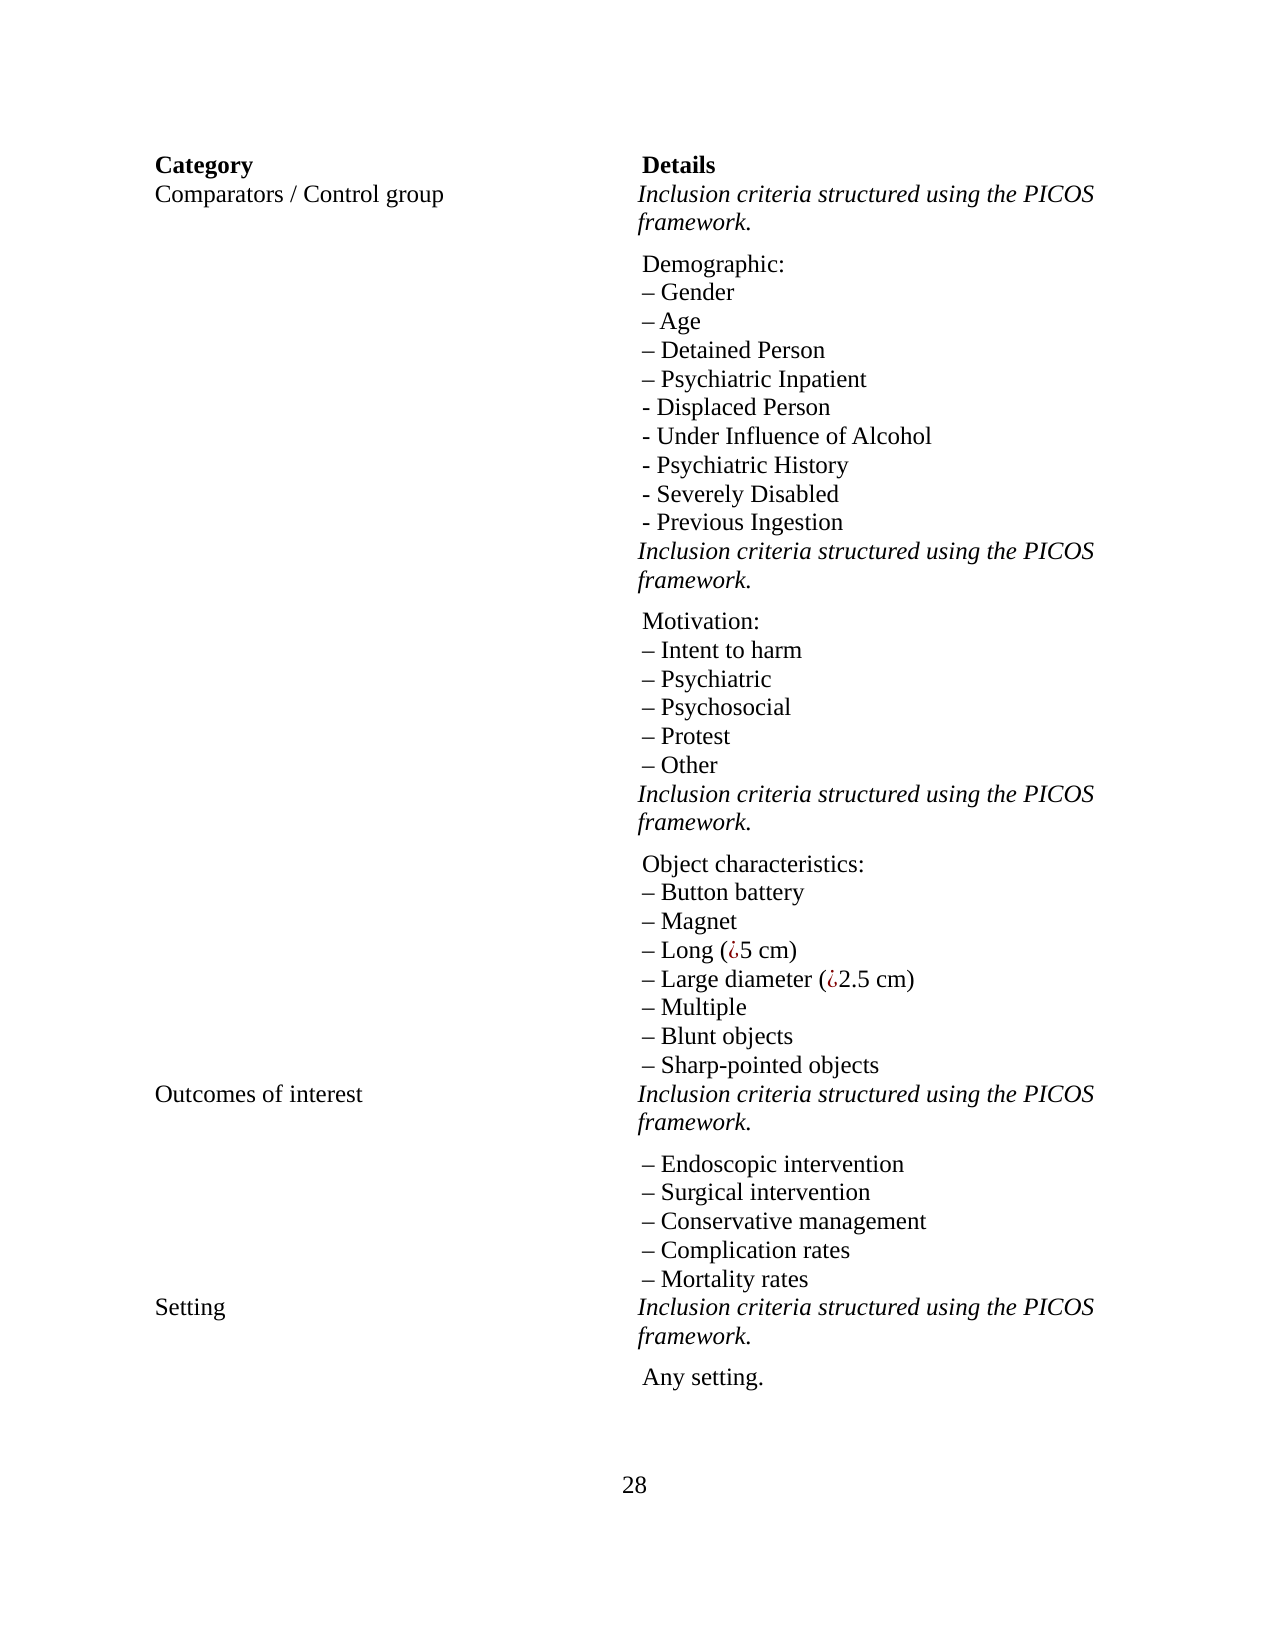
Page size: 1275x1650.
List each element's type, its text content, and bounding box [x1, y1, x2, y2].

table_cell Inclusion criteria structured using the PICOS framework. [638, 779, 1125, 849]
table_cell Inclusion criteria structured using the PICOS framework. [638, 1079, 1125, 1149]
table_cell – Blunt objects [638, 1021, 1125, 1050]
table_cell – Conservative management [638, 1206, 1125, 1235]
table_header Details [638, 150, 1125, 179]
table_header – Endoscopic intervention [638, 1149, 1125, 1177]
table_cell – Psychosocial [638, 693, 1125, 721]
table_cell Comparators / Control group [150, 179, 637, 536]
table_cell – Complication rates [638, 1235, 1125, 1264]
table_cell – Sharp-pointed objects [638, 1050, 1125, 1079]
table_cell – Surgical intervention [638, 1178, 1125, 1206]
table_cell – Large diameter (2.5 cm) [638, 964, 1125, 992]
table_cell Inclusion criteria structured using the PICOS framework. [638, 179, 1125, 249]
table_cell – Protest [638, 721, 1125, 750]
table_cell – Gender [638, 278, 1125, 306]
table_cell Setting [150, 1293, 637, 1391]
table_cell Inclusion criteria structured using the PICOS framework. [638, 536, 1125, 606]
table_cell Outcomes of interest [150, 1079, 637, 1292]
table_cell [150, 536, 637, 779]
table_header Object characteristics: [638, 849, 1125, 877]
table_cell – Button battery [638, 878, 1125, 906]
table_header Demographic: [638, 249, 1125, 277]
table_cell [150, 779, 637, 1079]
table_cell - Displaced Person [638, 393, 1125, 421]
table_cell – Detained Person [638, 335, 1125, 364]
table_cell – Psychiatric Inpatient [638, 364, 1125, 392]
table_cell - Severely Disabled [638, 479, 1125, 507]
table_header Category [150, 150, 637, 179]
table_header Motivation: [638, 606, 1125, 635]
table_header Any setting. [638, 1363, 1125, 1391]
table_cell - Previous Ingestion [638, 508, 1125, 536]
table_cell - Psychiatric History [638, 450, 1125, 479]
table_cell – Other [638, 750, 1125, 779]
table_cell – Age [638, 306, 1125, 335]
table_cell – Multiple [638, 993, 1125, 1021]
table_cell – Intent to harm [638, 635, 1125, 664]
table_cell – Magnet [638, 906, 1125, 935]
table_cell - Under Influence of Alcohol [638, 421, 1125, 450]
table_cell Inclusion criteria structured using the PICOS framework. [638, 1293, 1125, 1363]
table_cell – Mortality rates [638, 1264, 1125, 1292]
table_cell – Psychiatric [638, 664, 1125, 692]
table_cell – Long (5 cm) [638, 935, 1125, 964]
